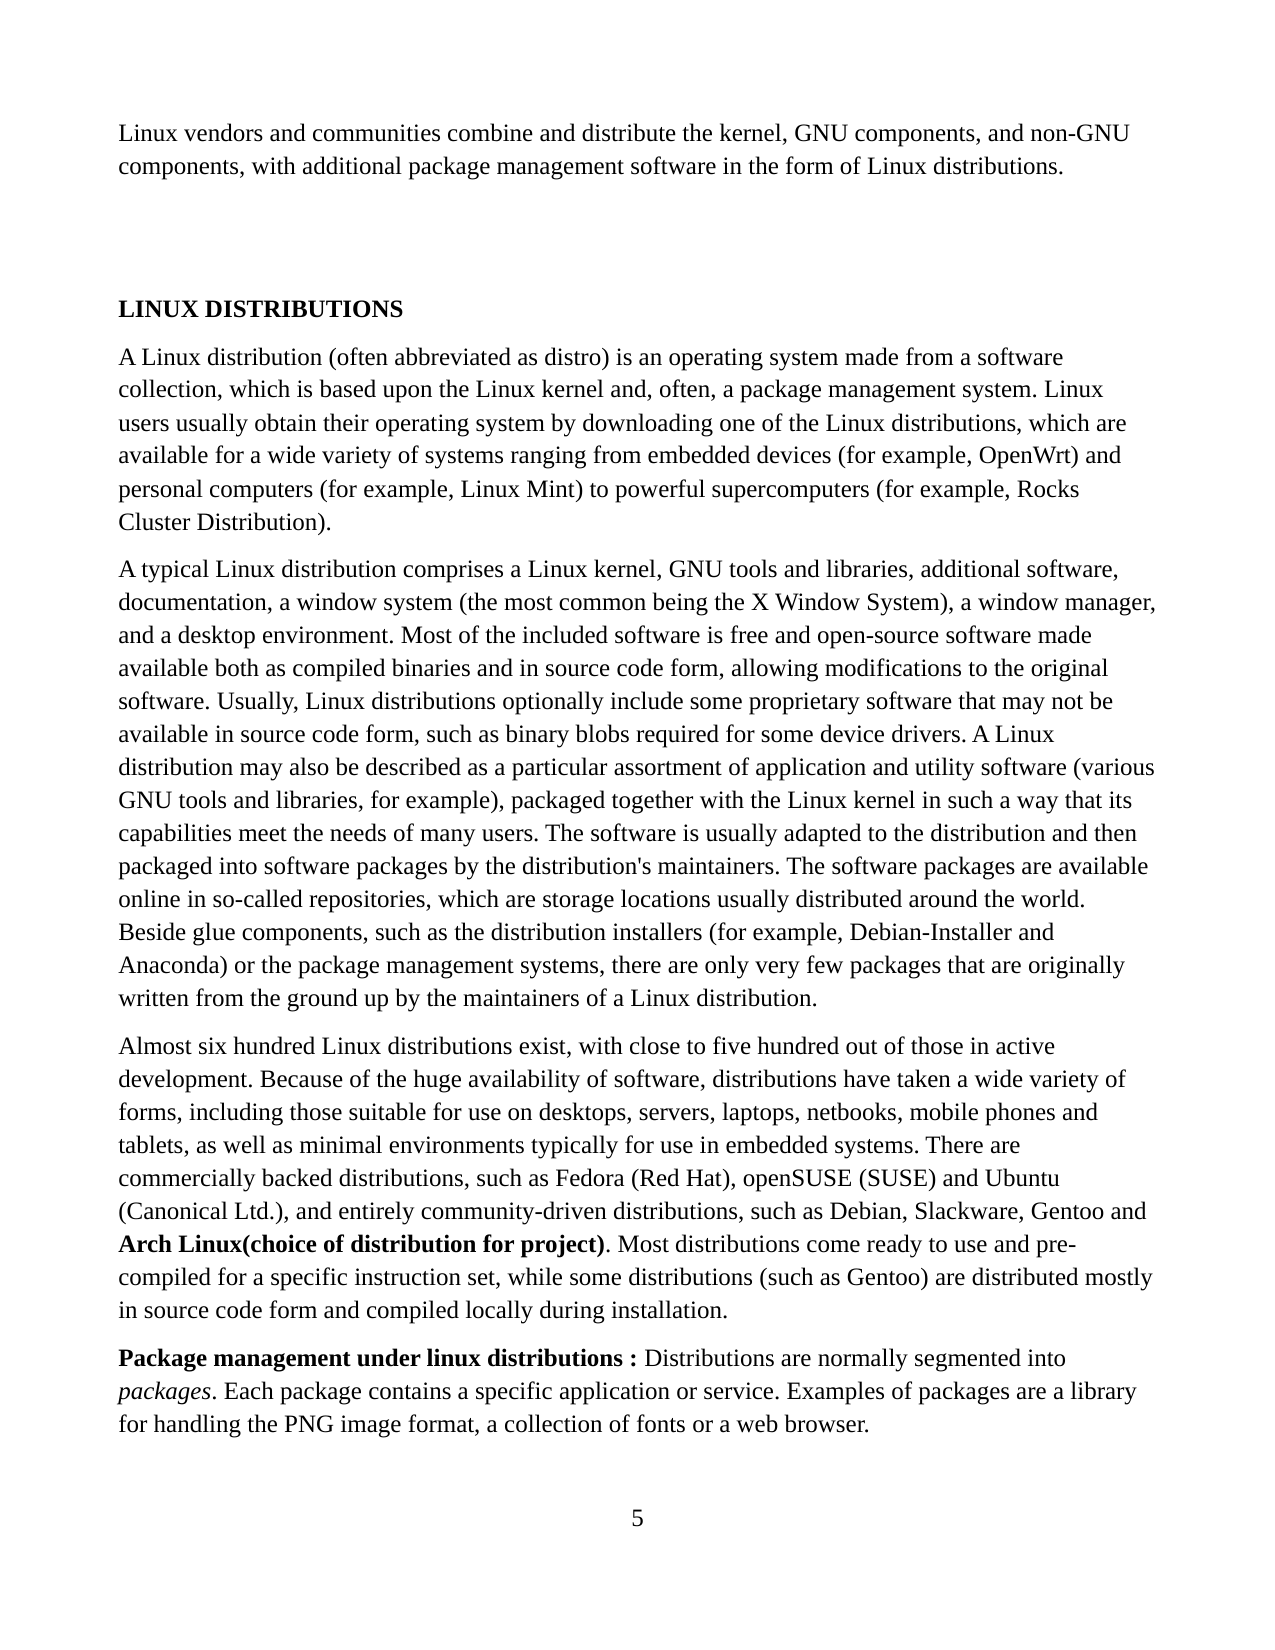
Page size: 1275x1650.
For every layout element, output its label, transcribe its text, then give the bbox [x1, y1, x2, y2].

text Package management under linux distributions : Distributions are normally segmented into packages. Each package contains a specific application or service. Examples of packages are a library for handling the PNG image format, a collection of fonts or a web browser. [118, 1343, 1157, 1438]
text A typical Linux distribution comprises a Linux kernel, GNU tools and libraries, additional software, documentation, a window system (the most common being the X Window System), a window manager, and a desktop environment. Most of the included software is free and open-source software made available both as compiled binaries and in source code form, allowing modifications to the original software. Usually, Linux distributions optionally include some proprietary software that may not be available in source code form, such as binary blobs required for some device drivers. A Linux distribution may also be described as a particular assortment of application and utility software (various GNU tools and libraries, for example), packaged together with the Linux kernel in such a way that its capabilities meet the needs of many users. The software is usually adapted to the distribution and then packaged into software packages by the distribution's maintainers. The software packages are available online in so-called repositories, which are storage locations usually distributed around the world. Beside glue components, such as the distribution installers (for example, Debian-Installer and Anaconda) or the package management systems, there are only very few packages that are originally written from the ground up by the maintainers of a Linux distribution. [118, 554, 1157, 1012]
text LINUX DISTRIBUTIONS [118, 294, 1157, 323]
text Linux vendors and communities combine and distribute the kernel, GNU components, and non-GNU components, with additional package management software in the form of Linux distributions. [118, 118, 1157, 180]
text Almost six hundred Linux distributions exist, with close to five hundred out of those in active development. Because of the huge availability of software, distributions have taken a wide variety of forms, including those suitable for use on desktops, servers, laptops, netbooks, mobile phones and tablets, as well as minimal environments typically for use in embedded systems. There are commercially backed distributions, such as Fedora (Red Hat), openSUSE (SUSE) and Ubuntu (Canonical Ltd.), and entirely community-driven distributions, such as Debian, Slackware, Gentoo and Arch Linux(choice of distribution for project). Most distributions come ready to use and pre-compiled for a specific instruction set, while some distributions (such as Gentoo) are distributed mostly in source code form and compiled locally during installation. [118, 1031, 1157, 1324]
text A Linux distribution (often abbreviated as distro) is an operating system made from a software collection, which is based upon the Linux kernel and, often, a package management system. Linux users usually obtain their operating system by downloading one of the Linux distributions, which are available for a wide variety of systems ranging from embedded devices (for example, OpenWrt) and personal computers (for example, Linux Mint) to powerful supercomputers (for example, Rocks Cluster Distribution). [118, 342, 1157, 535]
